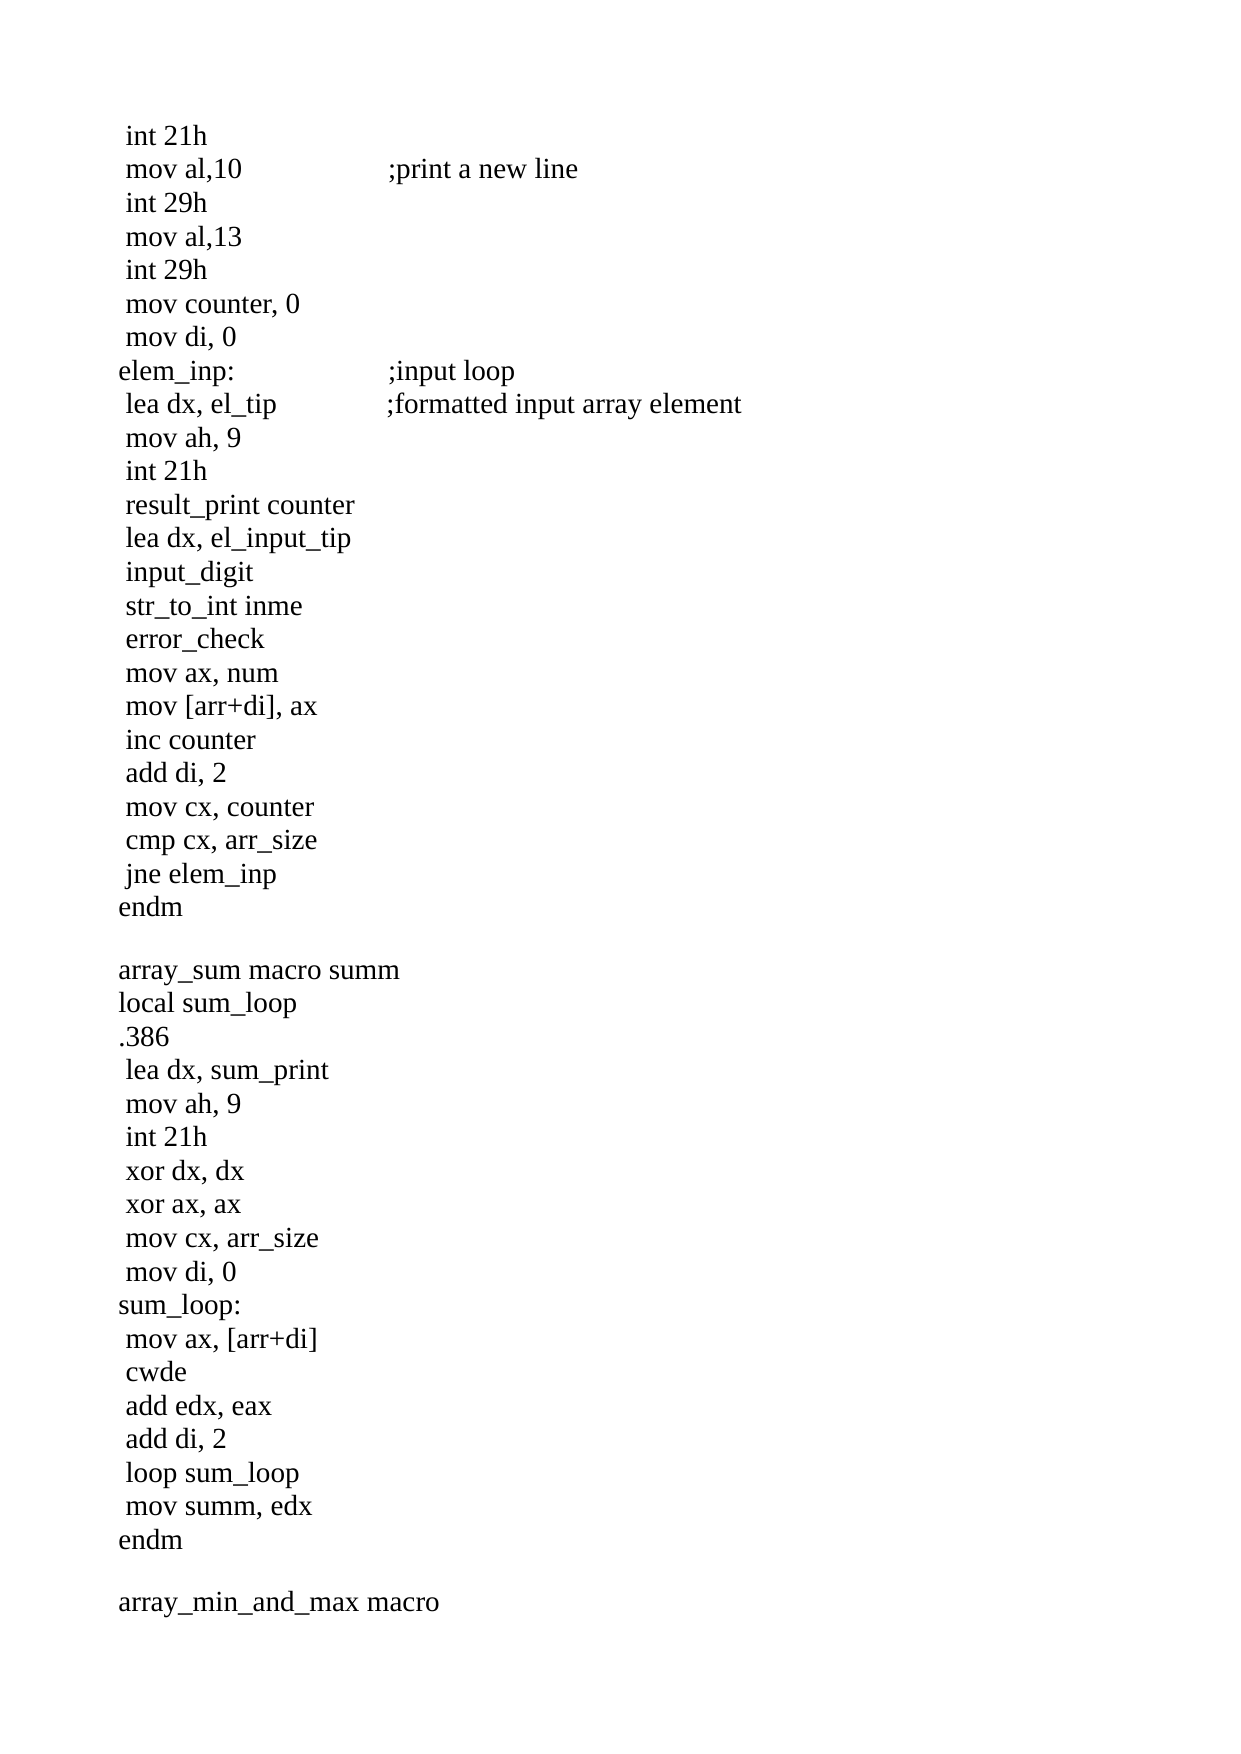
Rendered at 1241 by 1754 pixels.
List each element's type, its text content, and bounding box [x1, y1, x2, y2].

text lea dx, sum_print [118, 1052, 1122, 1086]
text xor dx, dx [118, 1153, 1122, 1187]
text mov ax, num [118, 655, 1122, 688]
text mov ah, 9 [118, 420, 1122, 453]
text error_check [118, 621, 1122, 655]
text elem_inp: ;input loop [118, 353, 1122, 386]
text input_digit [118, 554, 1122, 588]
text str_to_int inme [118, 588, 1122, 621]
text jne elem_inp [118, 856, 1122, 889]
text add edx, eax [118, 1388, 1122, 1421]
text int 29h [118, 252, 1122, 286]
text cmp cx, arr_size [118, 822, 1122, 856]
text endm [118, 1522, 1122, 1556]
text int 29h [118, 185, 1122, 219]
text mov summ, edx [118, 1488, 1122, 1522]
text array_min_and_max macro [118, 1584, 1122, 1618]
text mov di, 0 [118, 319, 1122, 353]
text lea dx, el_tip ;formatted input array element [118, 386, 1122, 420]
text endm [118, 889, 1122, 923]
text mov di, 0 [118, 1254, 1122, 1287]
text local sum_loop [118, 985, 1122, 1019]
text mov ax, [arr+di] [118, 1321, 1122, 1354]
text mov [arr+di], ax [118, 688, 1122, 722]
text mov al,10 ;print a new line [118, 152, 1122, 185]
text add di, 2 [118, 1421, 1122, 1455]
text inc counter [118, 722, 1122, 755]
text mov cx, counter [118, 789, 1122, 822]
text loop sum_loop [118, 1455, 1122, 1488]
text mov counter, 0 [118, 286, 1122, 319]
text int 21h [118, 118, 1122, 152]
text .386 [118, 1019, 1122, 1052]
text lea dx, el_input_tip [118, 521, 1122, 554]
text array_sum macro summ [118, 952, 1122, 985]
text add di, 2 [118, 755, 1122, 789]
text cwde [118, 1354, 1122, 1388]
text xor ax, ax [118, 1187, 1122, 1220]
text mov cx, arr_size [118, 1220, 1122, 1254]
text int 21h [118, 453, 1122, 487]
text sum_loop: [118, 1287, 1122, 1321]
text mov al,13 [118, 219, 1122, 252]
text mov ah, 9 [118, 1086, 1122, 1119]
text int 21h [118, 1119, 1122, 1153]
text result_print counter [118, 487, 1122, 521]
